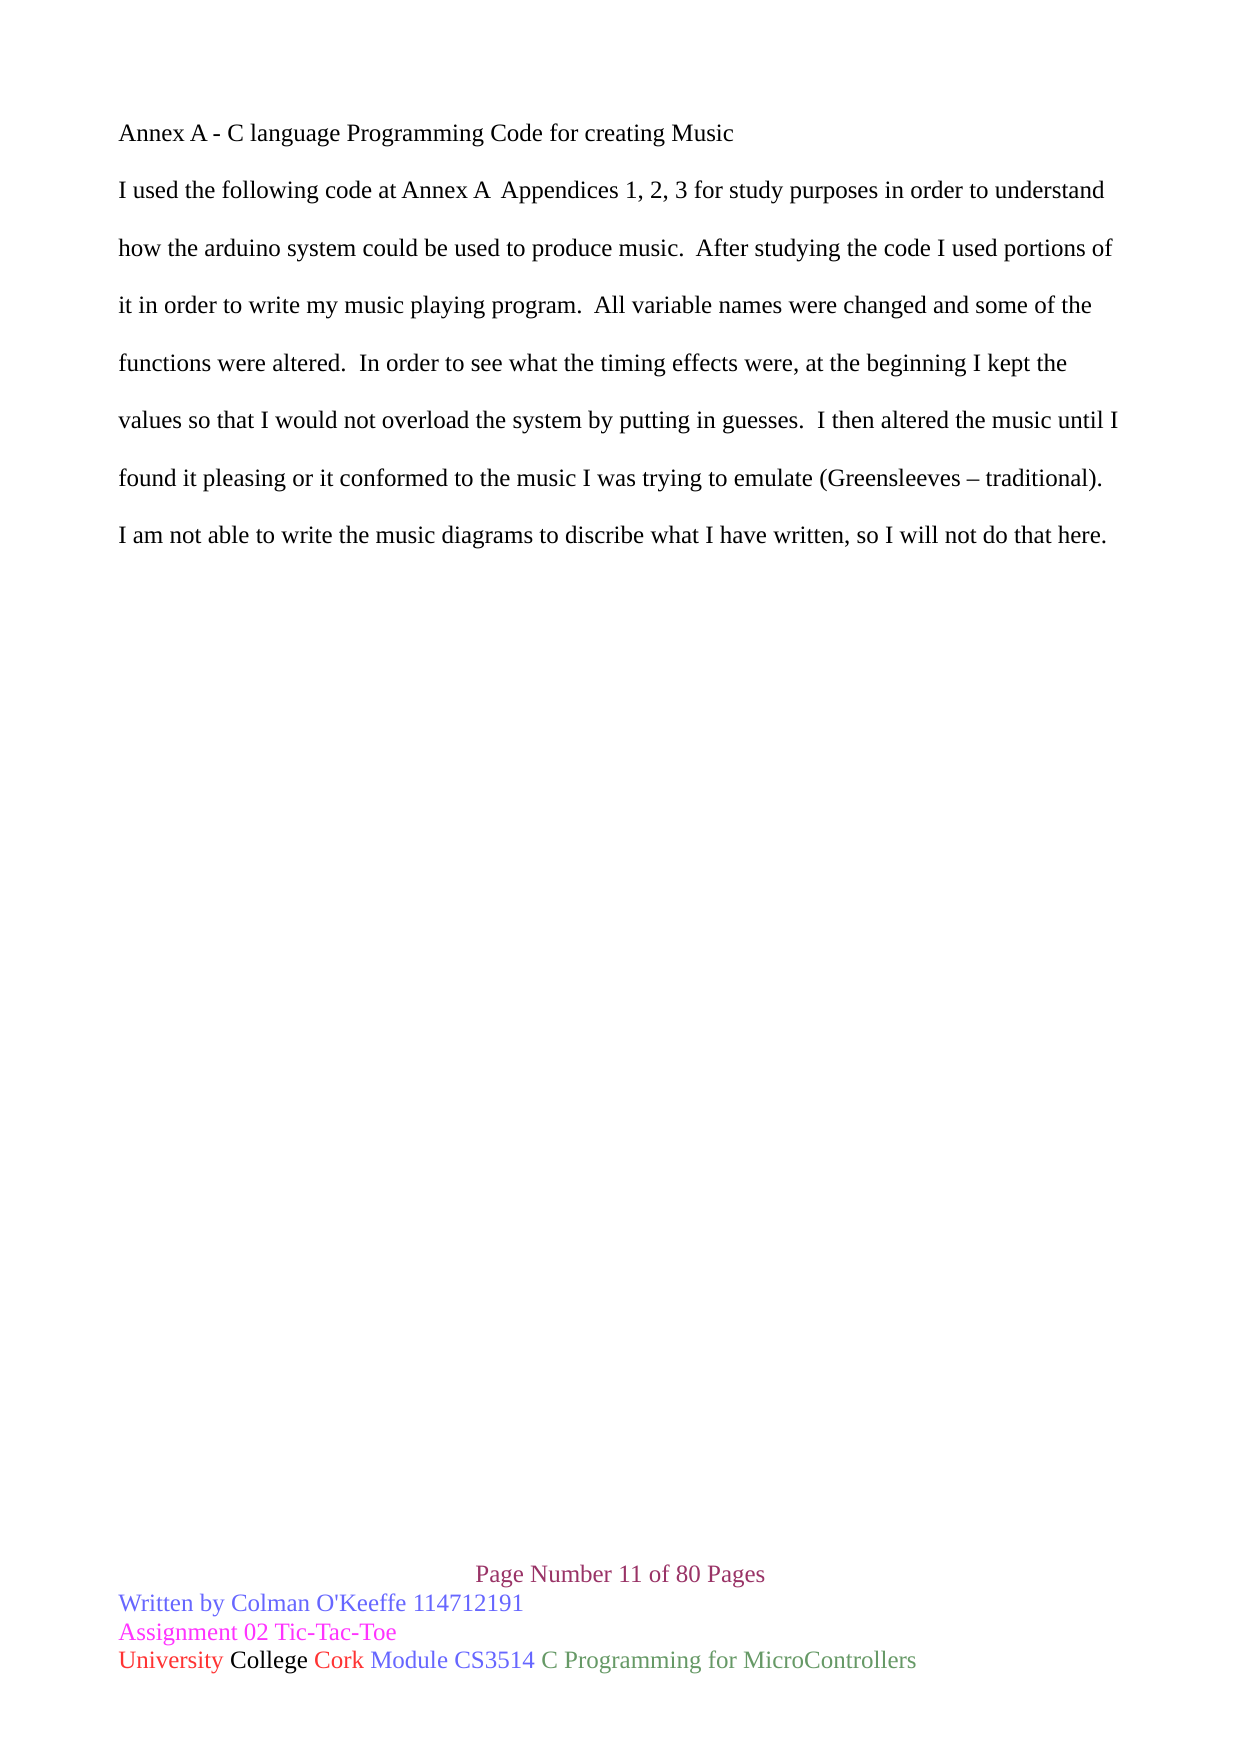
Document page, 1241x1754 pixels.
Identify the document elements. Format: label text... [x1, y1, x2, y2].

text I used the following code at Annex A Appendices 1, 2, 3 for study purposes in order to understand how the arduino system could be used to produce music. After studying the code I used portions of it in order to write my music playing program. All variable names were changed and some of the functions were altered. In order to see what the timing effects were, at the beginning I kept the values so that I would not overload the system by putting in guesses. I then altered the music until I found it pleasing or it conformed to the music I was trying to emulate (Greensleeves – traditional). I am not able to write the music diagrams to discribe what I have written, so I will not do that here. [118, 176, 1122, 549]
text Annex A - C language Programming Code for creating Music [118, 118, 1122, 147]
